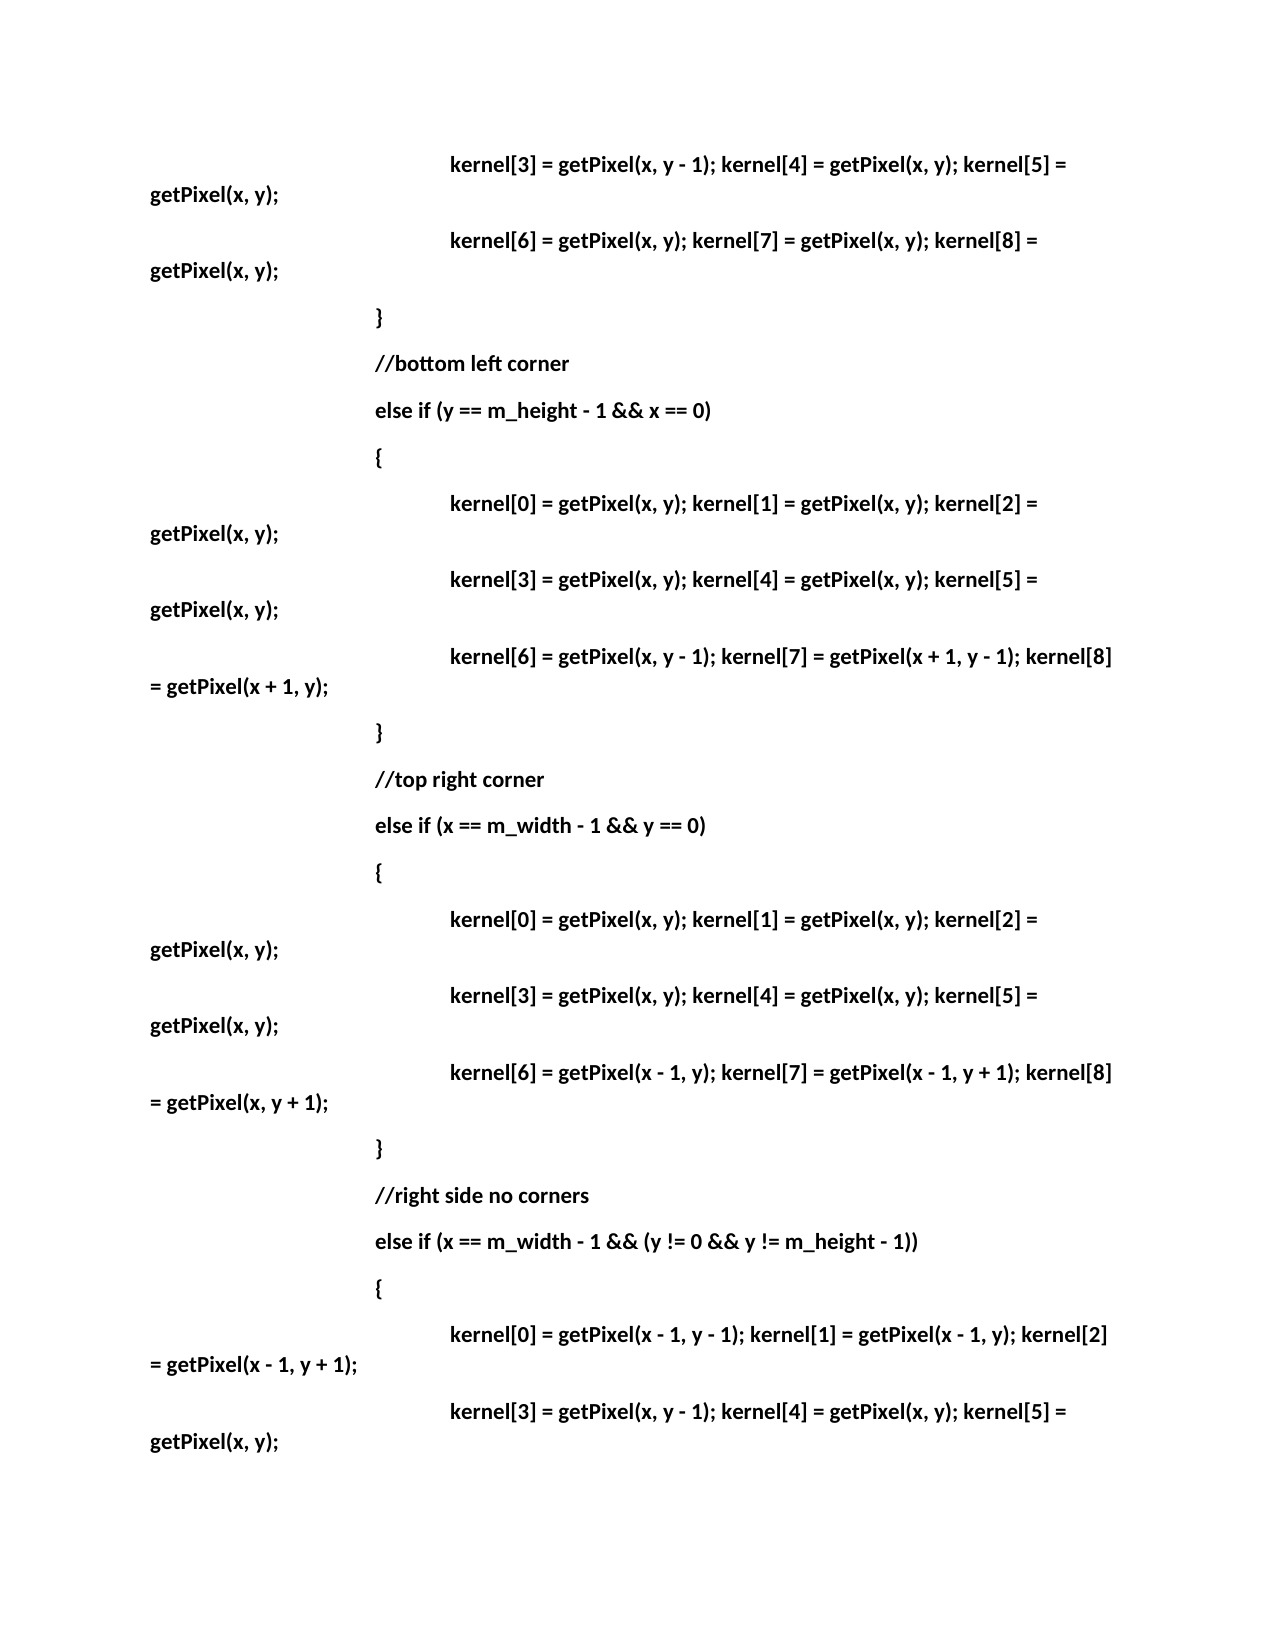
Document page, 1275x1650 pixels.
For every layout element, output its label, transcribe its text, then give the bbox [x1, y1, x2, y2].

text kernel[0] = getPixel(x, y); kernel[1] = getPixel(x, y); kernel[2] = getPixel(x, y); [150, 489, 1125, 547]
text //right side no corners [150, 1181, 1125, 1209]
text //top right corner [150, 765, 1125, 793]
text { [150, 1274, 1125, 1302]
text kernel[0] = getPixel(x, y); kernel[1] = getPixel(x, y); kernel[2] = getPixel(x, y); [150, 905, 1125, 963]
text kernel[3] = getPixel(x, y - 1); kernel[4] = getPixel(x, y); kernel[5] = getPixel(x, y); [150, 150, 1125, 208]
text kernel[3] = getPixel(x, y - 1); kernel[4] = getPixel(x, y); kernel[5] = getPixel(x, y); [150, 1397, 1125, 1455]
text } [150, 303, 1125, 331]
text kernel[3] = getPixel(x, y); kernel[4] = getPixel(x, y); kernel[5] = getPixel(x, y); [150, 981, 1125, 1039]
text kernel[6] = getPixel(x, y); kernel[7] = getPixel(x, y); kernel[8] = getPixel(x, y); [150, 226, 1125, 284]
text kernel[3] = getPixel(x, y); kernel[4] = getPixel(x, y); kernel[5] = getPixel(x, y); [150, 566, 1125, 623]
text else if (x == m_width - 1 && (y != 0 && y != m_height - 1)) [150, 1227, 1125, 1255]
text } [150, 718, 1125, 747]
text { [150, 858, 1125, 886]
text } [150, 1134, 1125, 1162]
text else if (x == m_width - 1 && y == 0) [150, 812, 1125, 840]
text kernel[6] = getPixel(x, y - 1); kernel[7] = getPixel(x + 1, y - 1); kernel[8] = getPixel(x + 1, y); [150, 642, 1125, 700]
text kernel[6] = getPixel(x - 1, y); kernel[7] = getPixel(x - 1, y + 1); kernel[8] = getPixel(x, y + 1); [150, 1058, 1125, 1116]
text { [150, 443, 1125, 471]
text else if (y == m_height - 1 && x == 0) [150, 396, 1125, 424]
text kernel[0] = getPixel(x - 1, y - 1); kernel[1] = getPixel(x - 1, y); kernel[2] = getPixel(x - 1, y + 1); [150, 1320, 1125, 1378]
text //bottom left corner [150, 349, 1125, 377]
